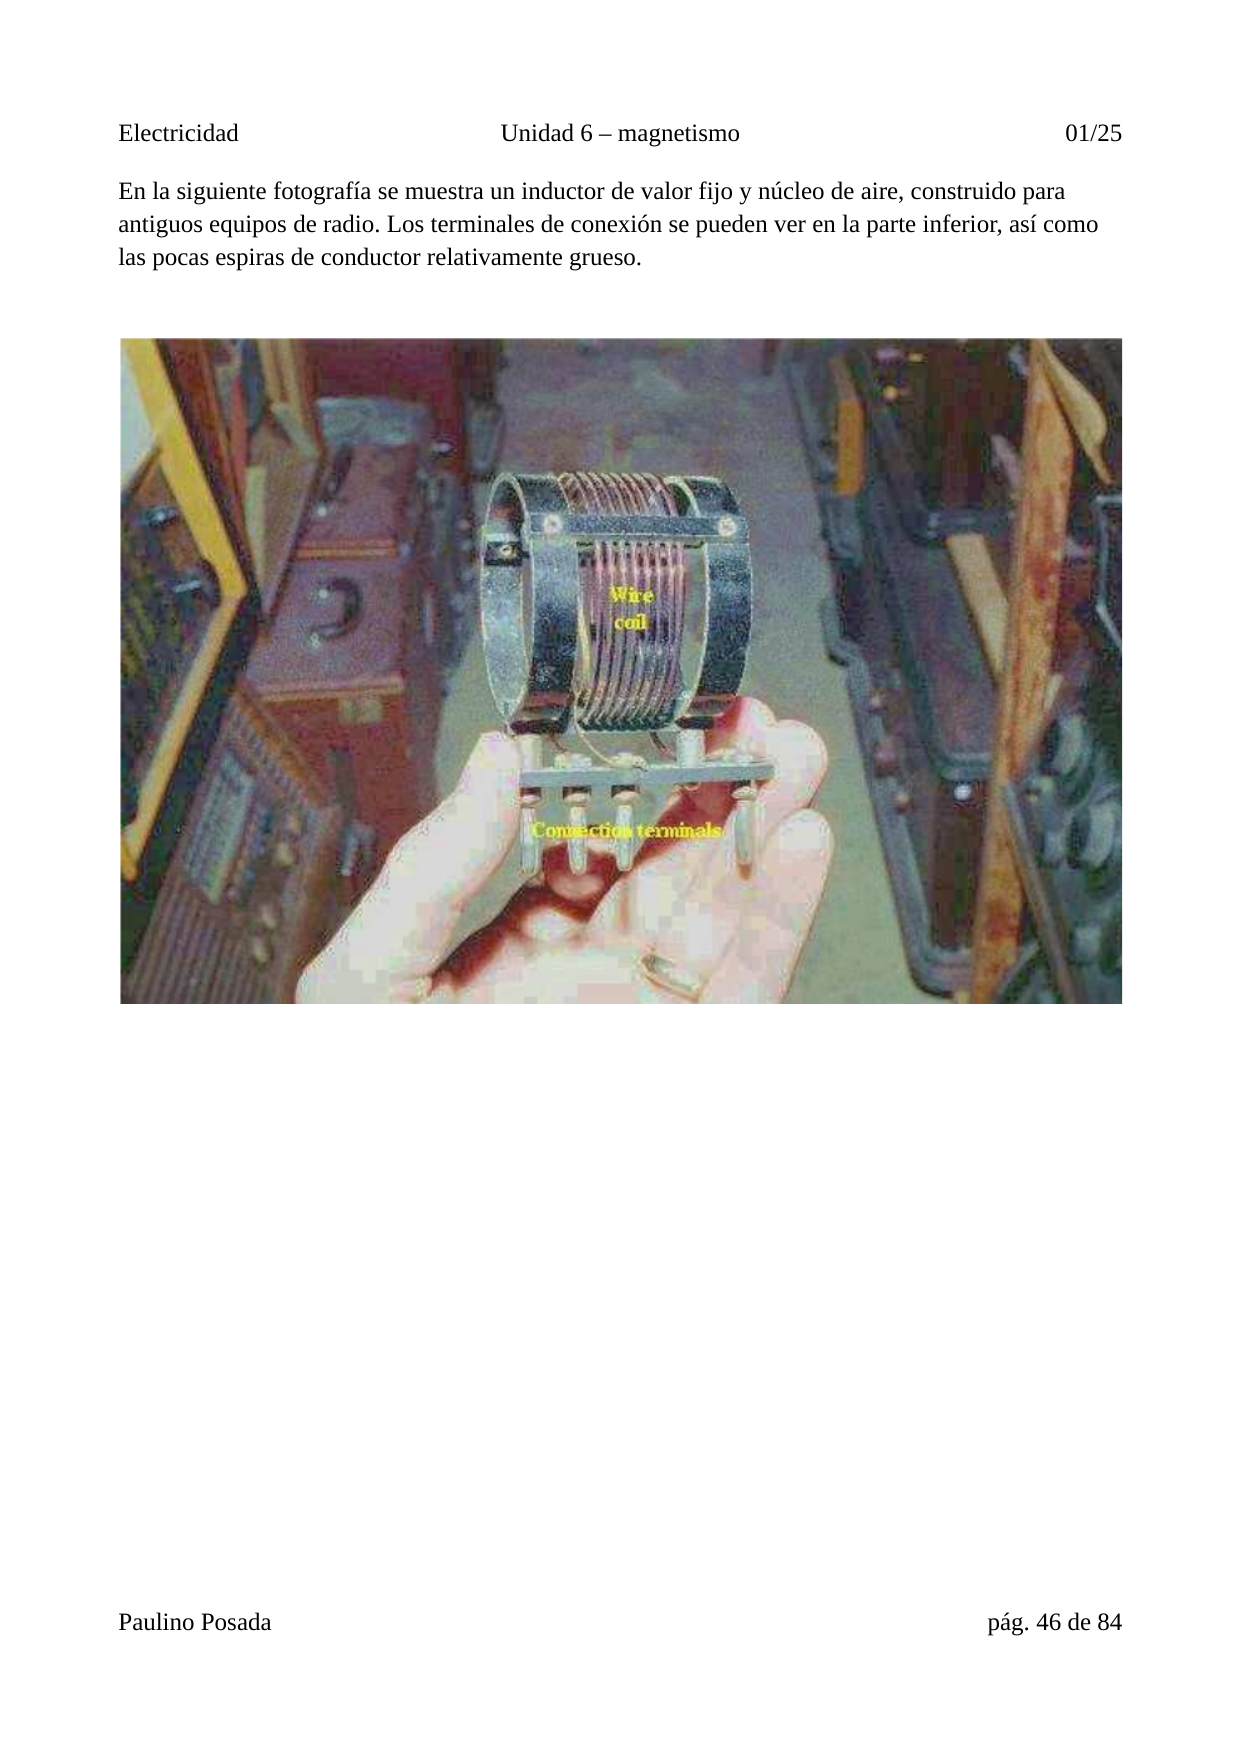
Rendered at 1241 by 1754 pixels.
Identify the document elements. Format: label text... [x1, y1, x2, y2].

picture [118, 337, 1123, 1004]
text En la siguiente fotografía se muestra un inductor de valor fijo y núcleo de aire, construido para antiguos equipos de radio. Los terminales de conexión se pueden ver en la parte inferior, así como las pocas espiras de conductor relativamente grueso. [118, 176, 1122, 271]
